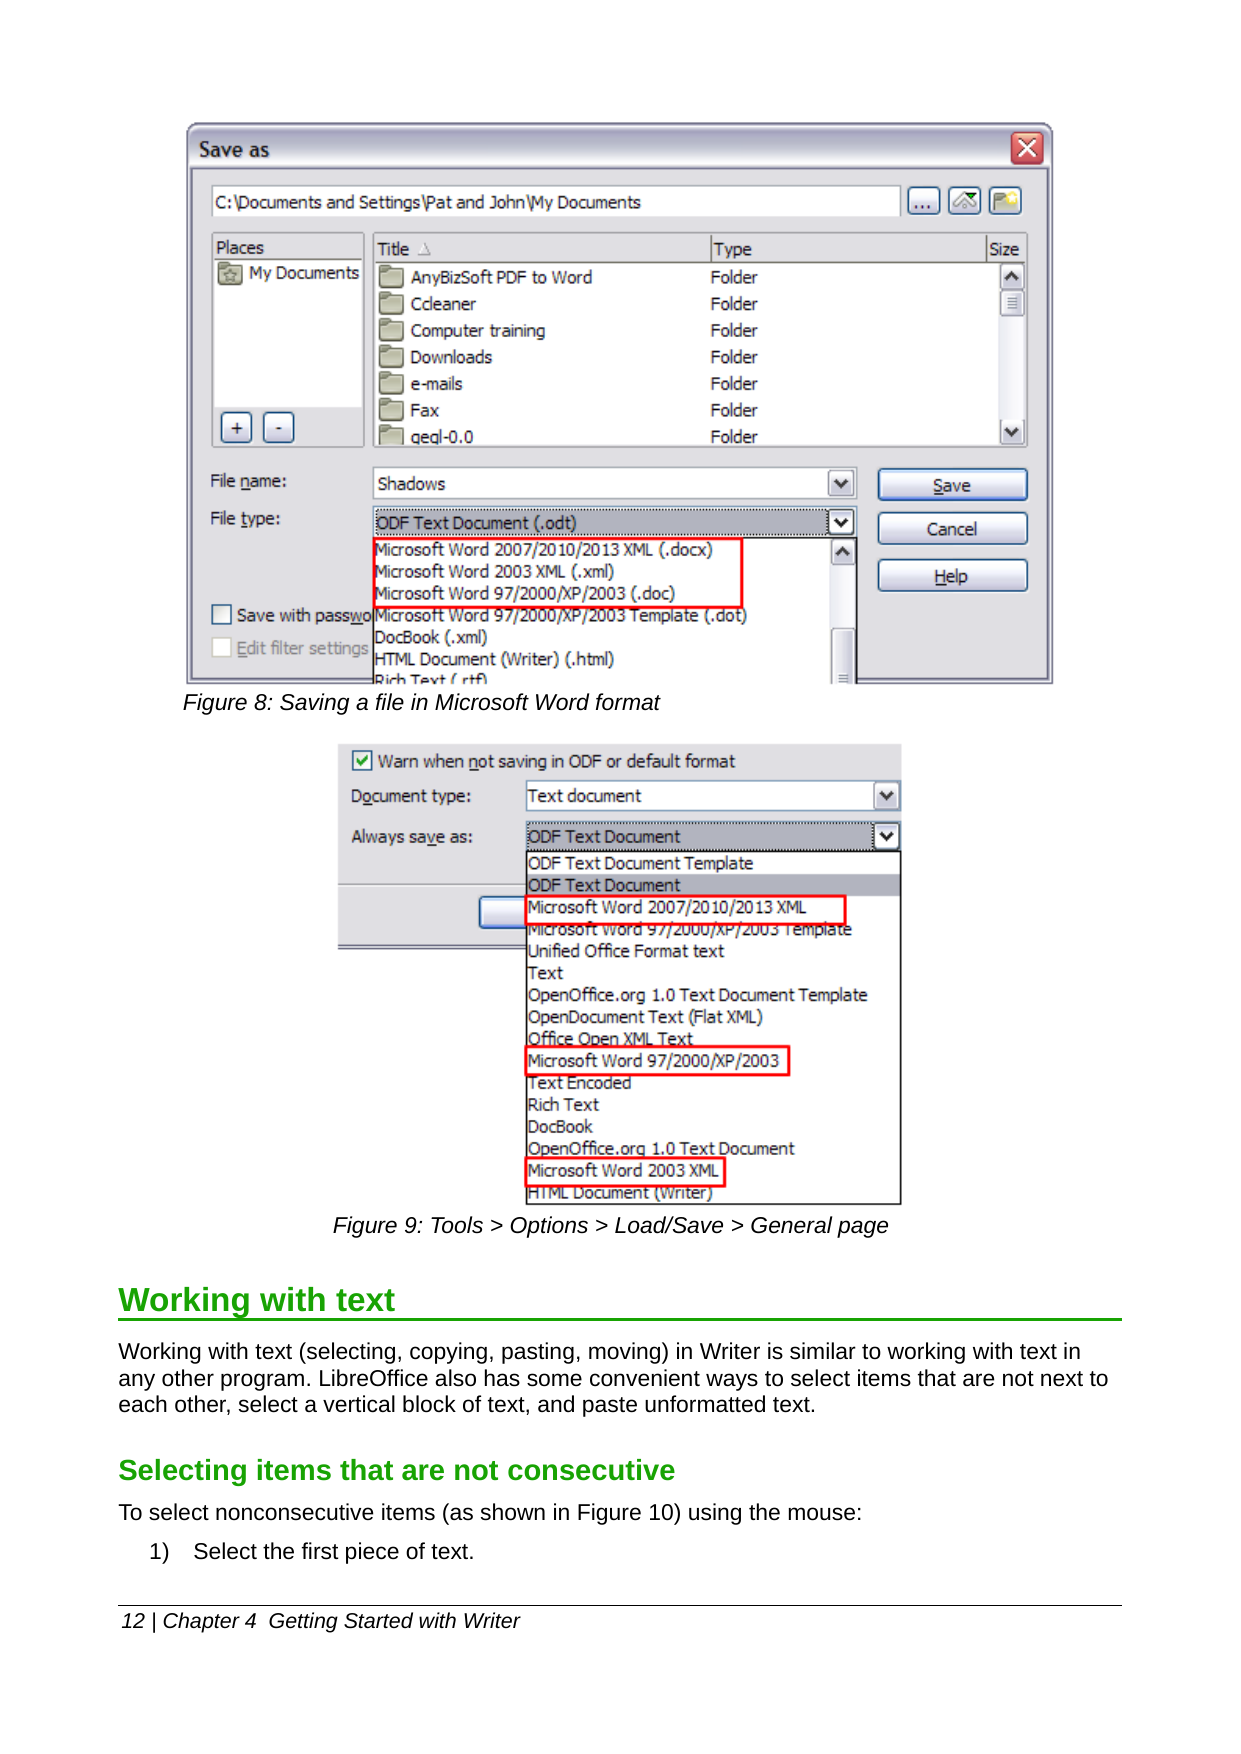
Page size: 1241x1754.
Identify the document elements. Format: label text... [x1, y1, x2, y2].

text Figure 9: Tools > Options > Load/Save > General page [333, 1213, 908, 1238]
subtitle Working with text [118, 1280, 1122, 1318]
text To select nonconsecutive items (as shown in Figure 10) using the mouse: [118, 1499, 1122, 1525]
picture [182, 118, 1058, 689]
picture [332, 738, 908, 1213]
text Working with text (selecting, copying, pasting, moving) in Writer is similar to working with text in any other program. LibreOffice also has some convenient ways to select items that are not next to each other, select a vertical block of text, and paste unformatted text. [118, 1338, 1122, 1417]
list Select the first piece of text. [169, 1538, 1122, 1564]
text Figure 8: Saving a file in Microsoft Word format [183, 689, 1058, 715]
subtitle Selecting items that are not consecutive [118, 1453, 1122, 1487]
